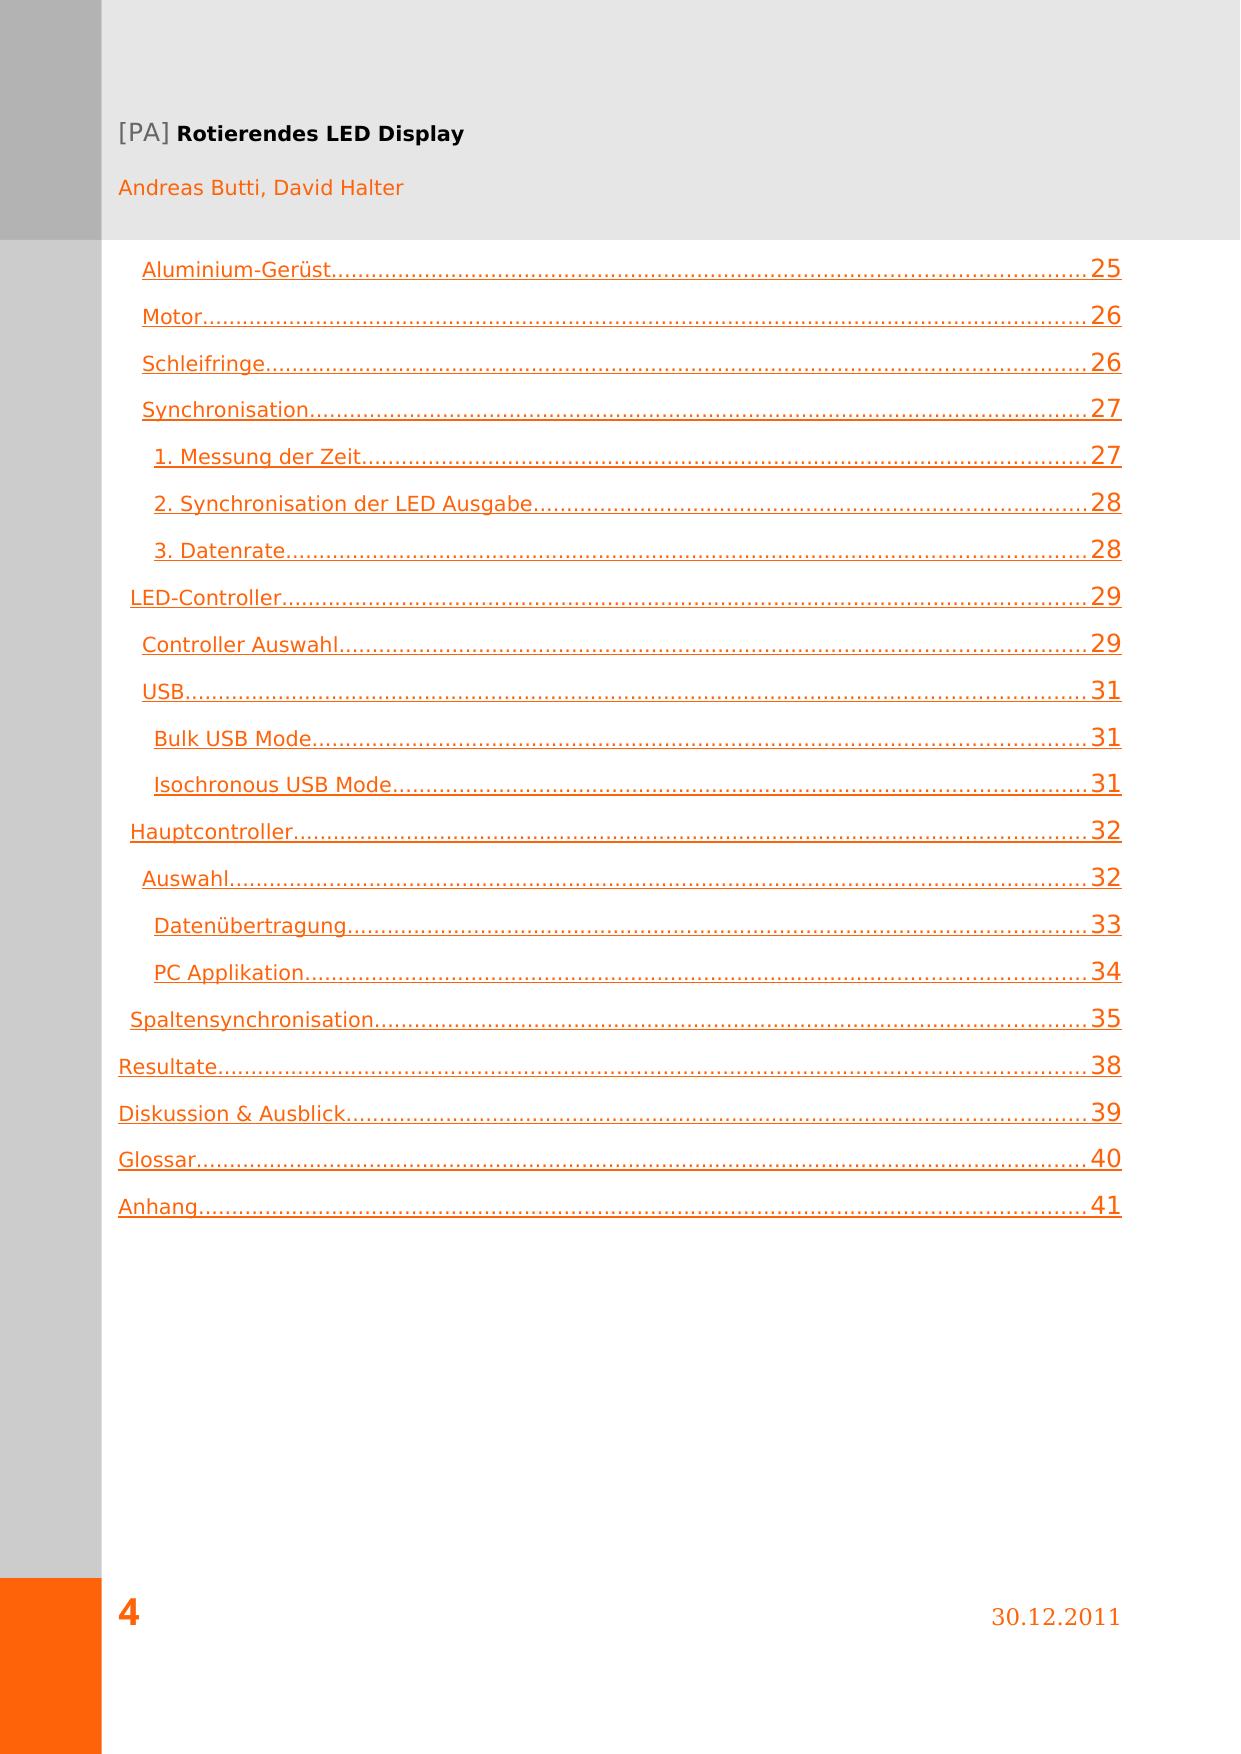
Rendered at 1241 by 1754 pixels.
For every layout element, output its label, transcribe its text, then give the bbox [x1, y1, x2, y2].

text Anhang 41 [118, 1191, 1122, 1216]
text Motor 26 [142, 301, 1122, 326]
text 1. Messung der Zeit 27 [153, 441, 1122, 466]
text Auswahl 32 [142, 863, 1122, 888]
text Glossar 40 [118, 1144, 1122, 1169]
text Schleifringe 26 [142, 348, 1122, 373]
text 2. Synchronisation der LED Ausgabe 28 [153, 488, 1122, 513]
text Datenübertragung 33 [153, 910, 1122, 935]
text Aluminium-Gerüst 25 [142, 254, 1122, 279]
text USB 31 [142, 676, 1122, 701]
text Bulk USB Mode 31 [153, 723, 1122, 748]
text Hauptcontroller 32 [130, 816, 1122, 841]
text Resultate 38 [118, 1051, 1122, 1076]
text Diskussion & Ausblick 39 [118, 1098, 1122, 1123]
text Spaltensynchronisation 35 [130, 1004, 1122, 1029]
text 3. Datenrate 28 [153, 535, 1122, 560]
text [153, 467, 1122, 471]
text Isochronous USB Mode 31 [153, 769, 1122, 794]
text LED-Controller 29 [130, 582, 1122, 607]
text [153, 795, 1122, 799]
text Synchronisation 27 [142, 394, 1122, 419]
text PC Applikation 34 [153, 957, 1122, 982]
text Controller Auswahl 29 [142, 629, 1122, 654]
